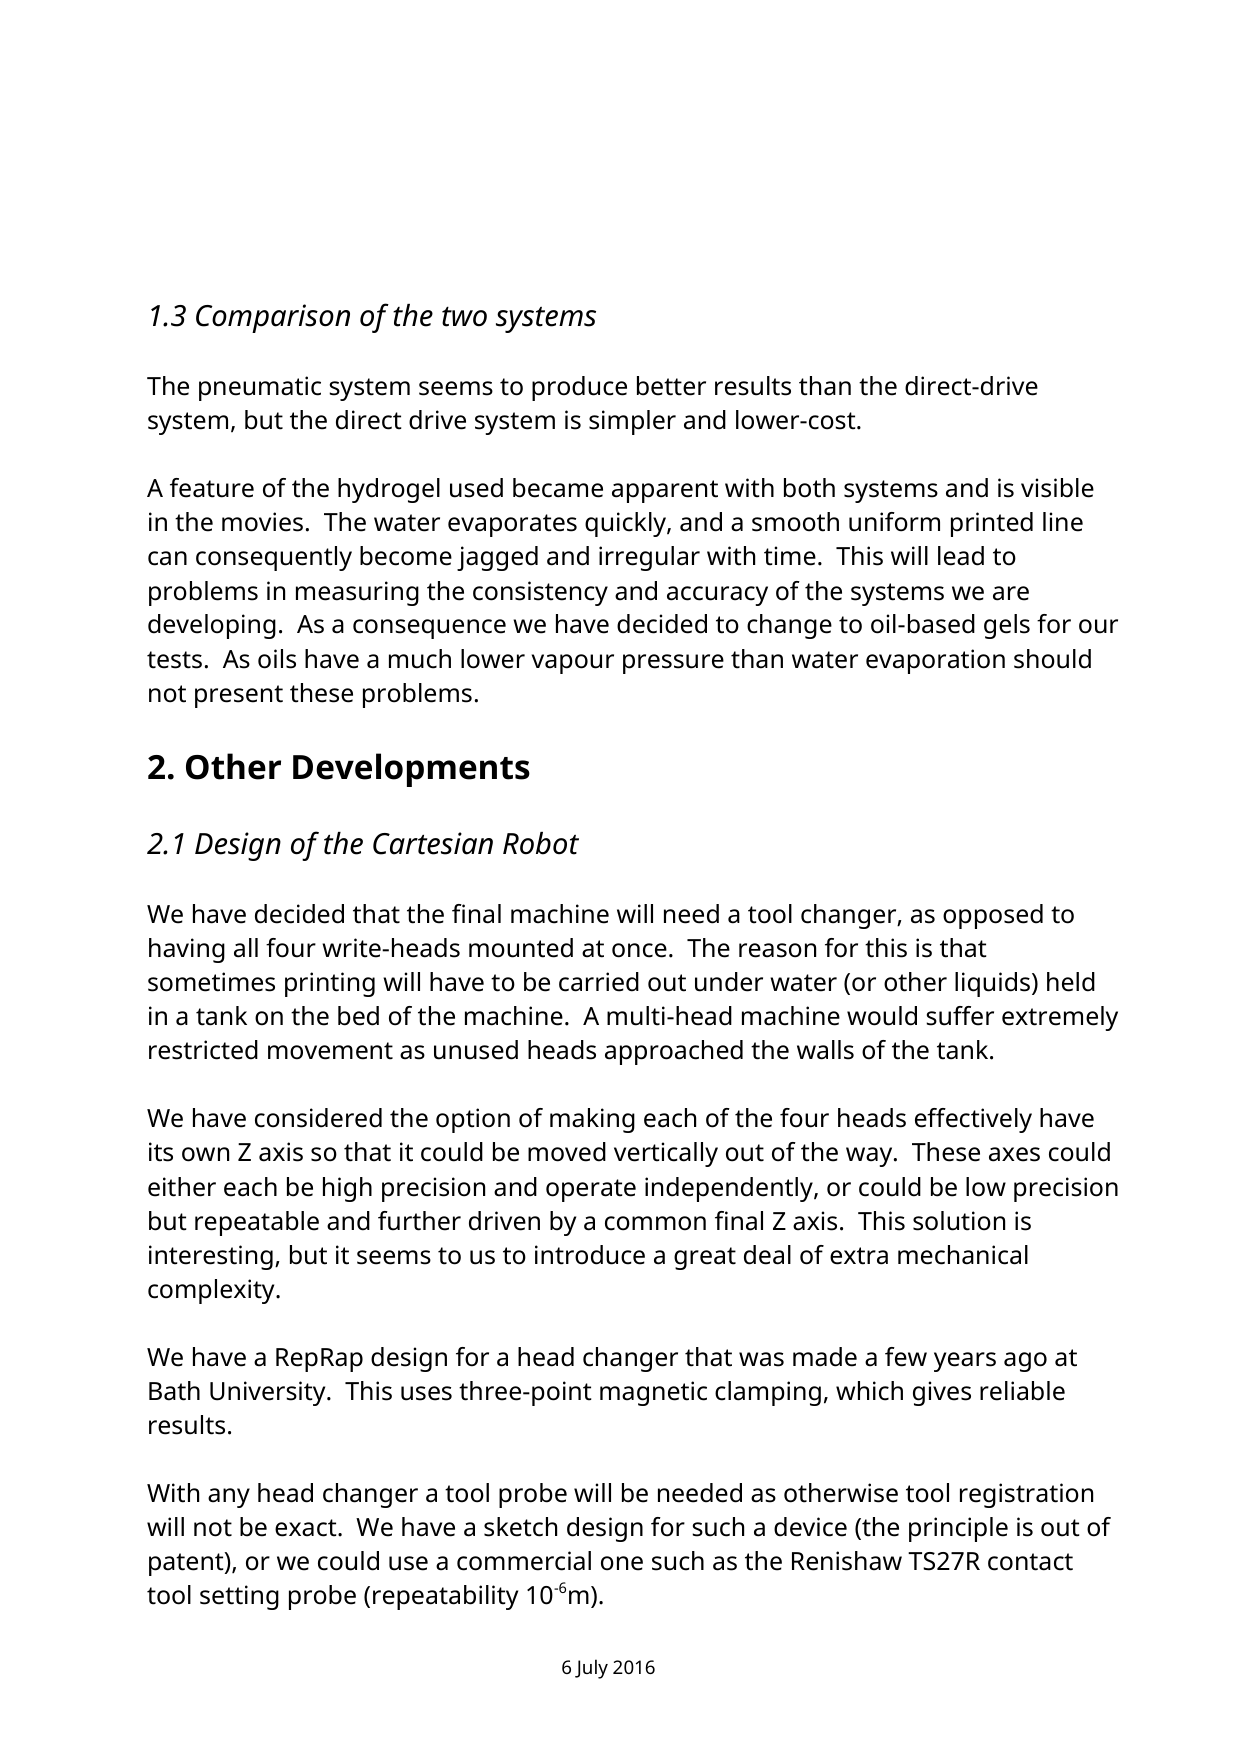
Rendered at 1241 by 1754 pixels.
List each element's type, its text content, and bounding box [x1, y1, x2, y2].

text 2.1 Design of the Cartesian Robot [147, 823, 1122, 863]
text We have decided that the final machine will need a tool changer, as opposed to having all four write-heads mounted at once. The reason for this is that sometimes printing will have to be carried out under water (or other liquids) held in a tank on the bed of the machine. A multi-head machine would suffer extremely restricted movement as unused heads approached the walls of the tank. [147, 897, 1122, 1067]
text The pneumatic system seems to produce better results than the direct-drive system, but the direct drive system is simpler and lower-cost. [147, 369, 1122, 437]
text 2. Other Developments [147, 743, 1122, 789]
text 1.3 Comparison of the two systems [147, 295, 1122, 335]
text We have a RepRap design for a head changer that was made a few years ago at Bath University. This uses three-point magnetic clamping, which gives reliable results. [147, 1339, 1122, 1442]
text A feature of the hydrogel used became apparent with both systems and is visible in the movies. The water evaporates quickly, and a smooth uniform printed line can consequently become jagged and irregular with time. This will lead to problems in measuring the consistency and accuracy of the systems we are developing. As a consequence we have decided to change to oil-based gels for our tests. As oils have a much lower vapour pressure than water evaporation should not present these problems. [147, 471, 1122, 709]
text With any head changer a tool probe will be needed as otherwise tool registration will not be exact. We have a sketch design for such a device (the principle is out of patent), or we could use a commercial one such as the Renishaw TS27R contact tool setting probe (repeatability 10-6m). [147, 1476, 1122, 1612]
text We have considered the option of making each of the four heads effectively have its own Z axis so that it could be moved vertically out of the way. These axes could either each be high precision and operate independently, or could be low precision but repeatable and further driven by a common final Z axis. This solution is interesting, but it seems to us to introduce a great deal of extra mechanical complexity. [147, 1101, 1122, 1305]
